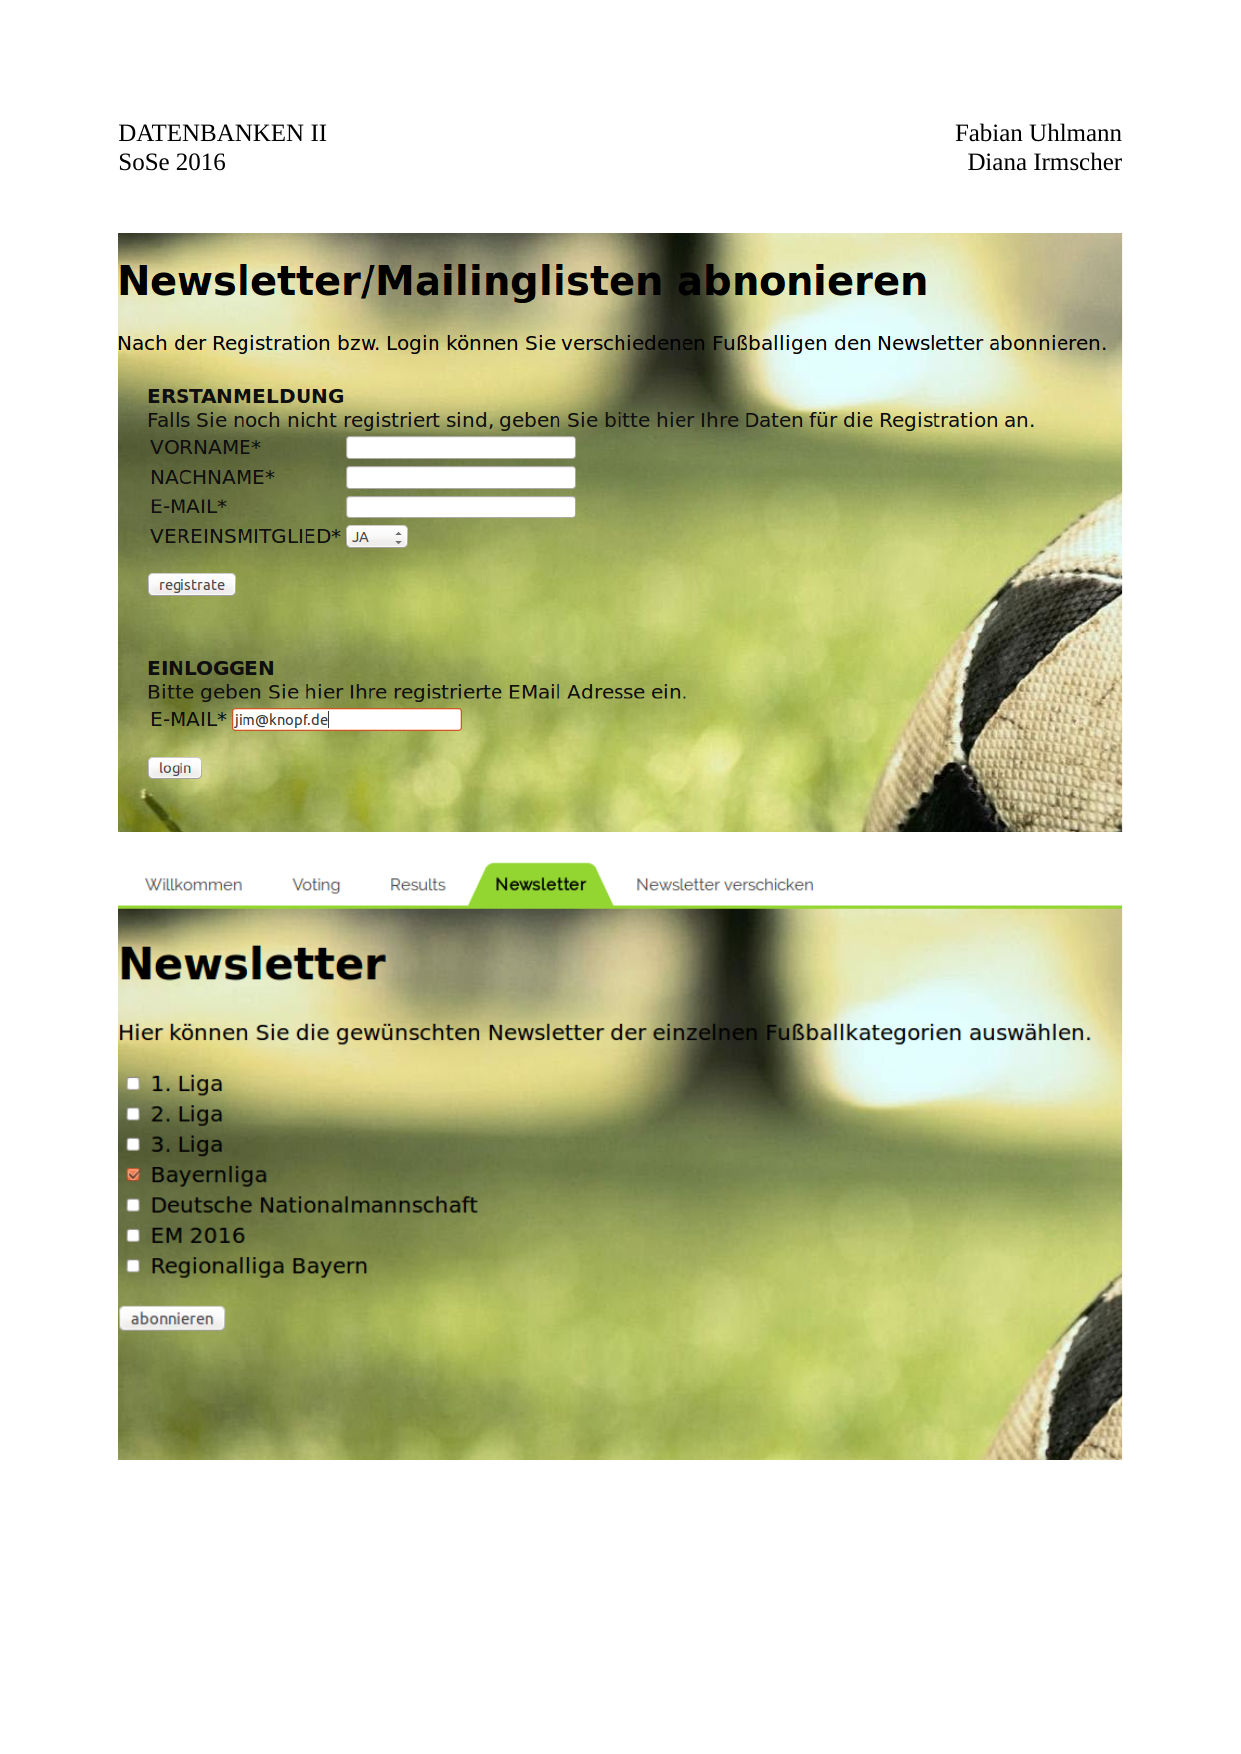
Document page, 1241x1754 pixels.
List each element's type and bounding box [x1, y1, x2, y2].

picture [118, 233, 1123, 832]
picture [118, 860, 1123, 1460]
